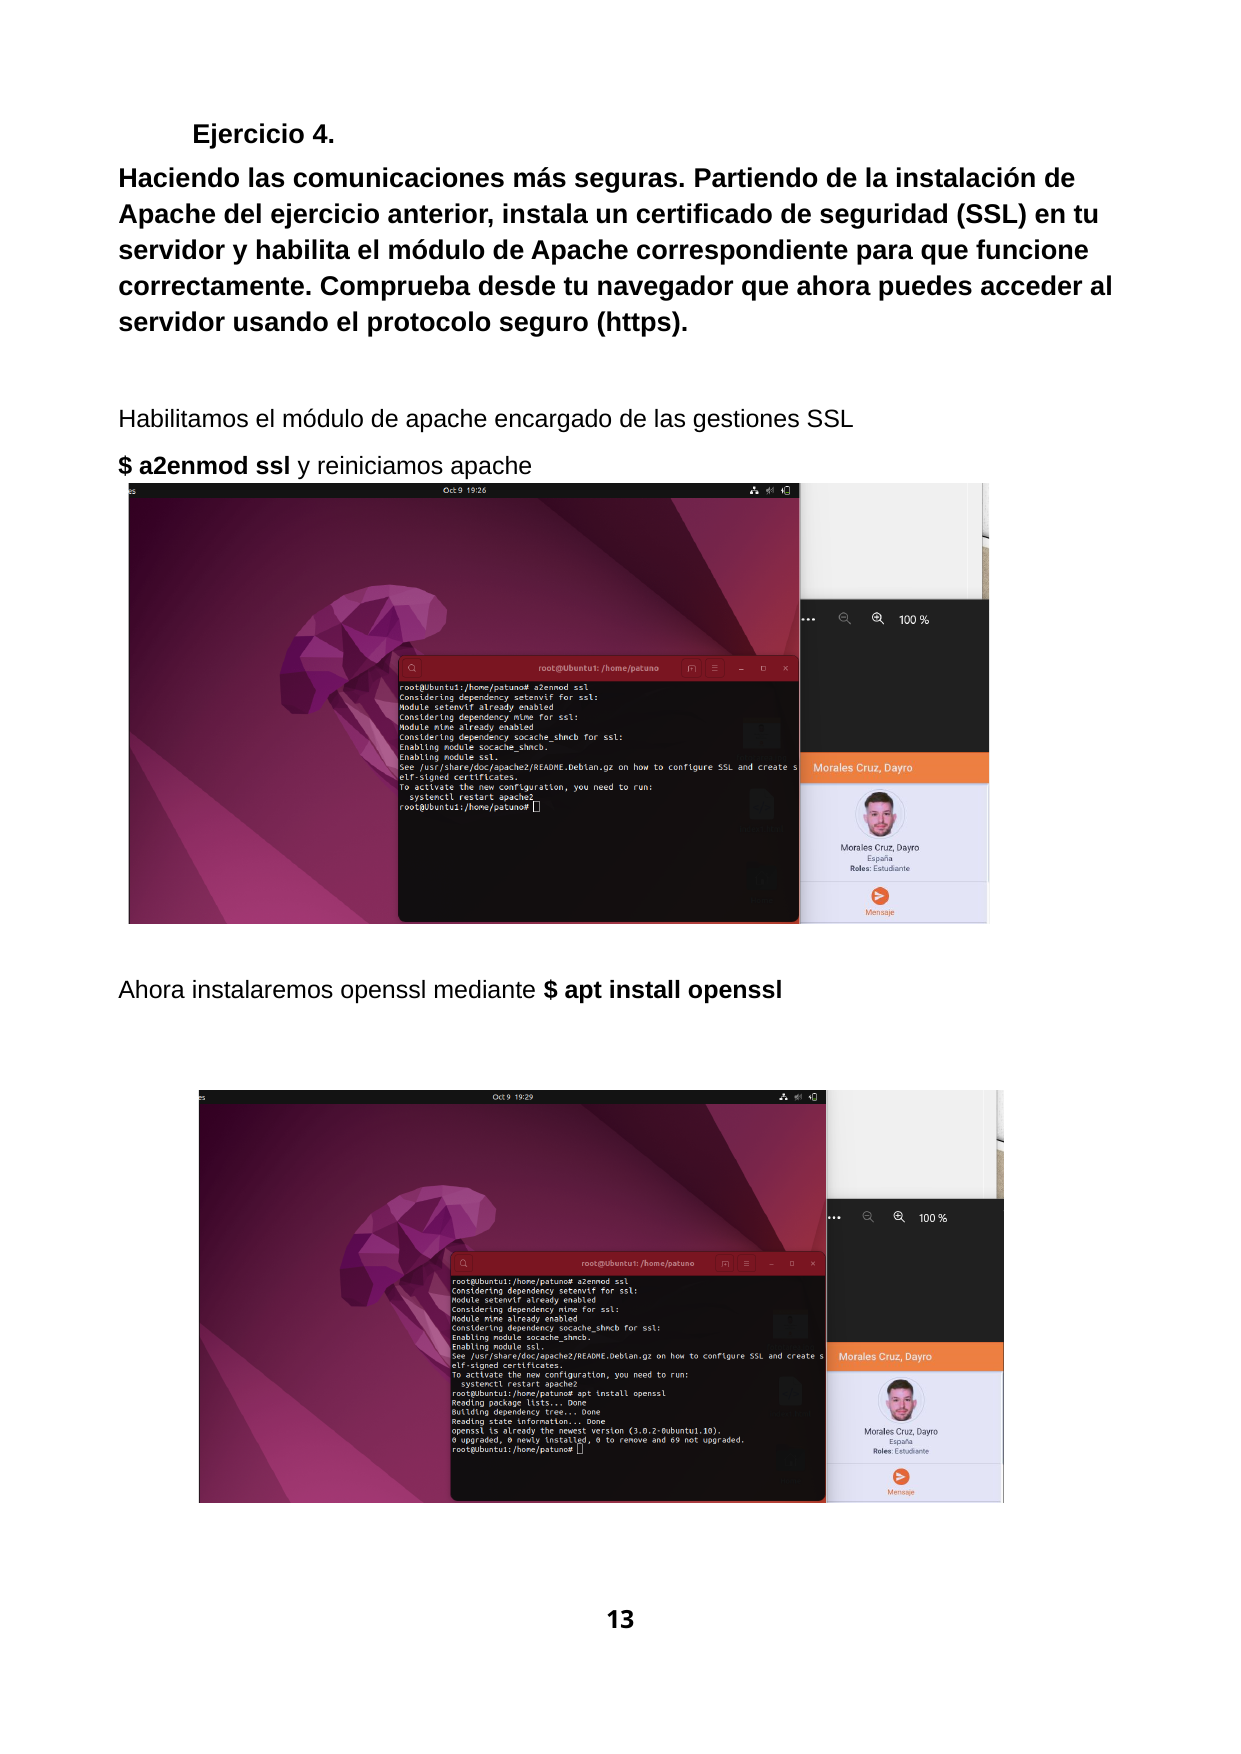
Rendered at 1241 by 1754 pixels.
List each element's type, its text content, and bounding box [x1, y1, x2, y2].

picture [198, 1090, 1004, 1503]
text Haciendo las comunicaciones más seguras. Partiendo de la instalación de Apache del ejercicio anterior, instala un certificado de seguridad (SSL) en tu servidor y habilita el módulo de Apache correspondiente para que funcione correctamente. Comprueba desde tu navegador que ahora puedes acceder al servidor usando el protocolo seguro (https). [118, 162, 1122, 337]
subtitle Ejercicio 4. [118, 118, 1122, 149]
text Ahora instalaremos openssl mediante $ apt install openssl [118, 975, 1122, 1004]
picture [128, 483, 990, 924]
text $ a2enmod ssl y reiniciamos apache [118, 451, 1122, 480]
text Habilitamos el módulo de apache encargado de las gestiones SSL [118, 404, 1122, 432]
